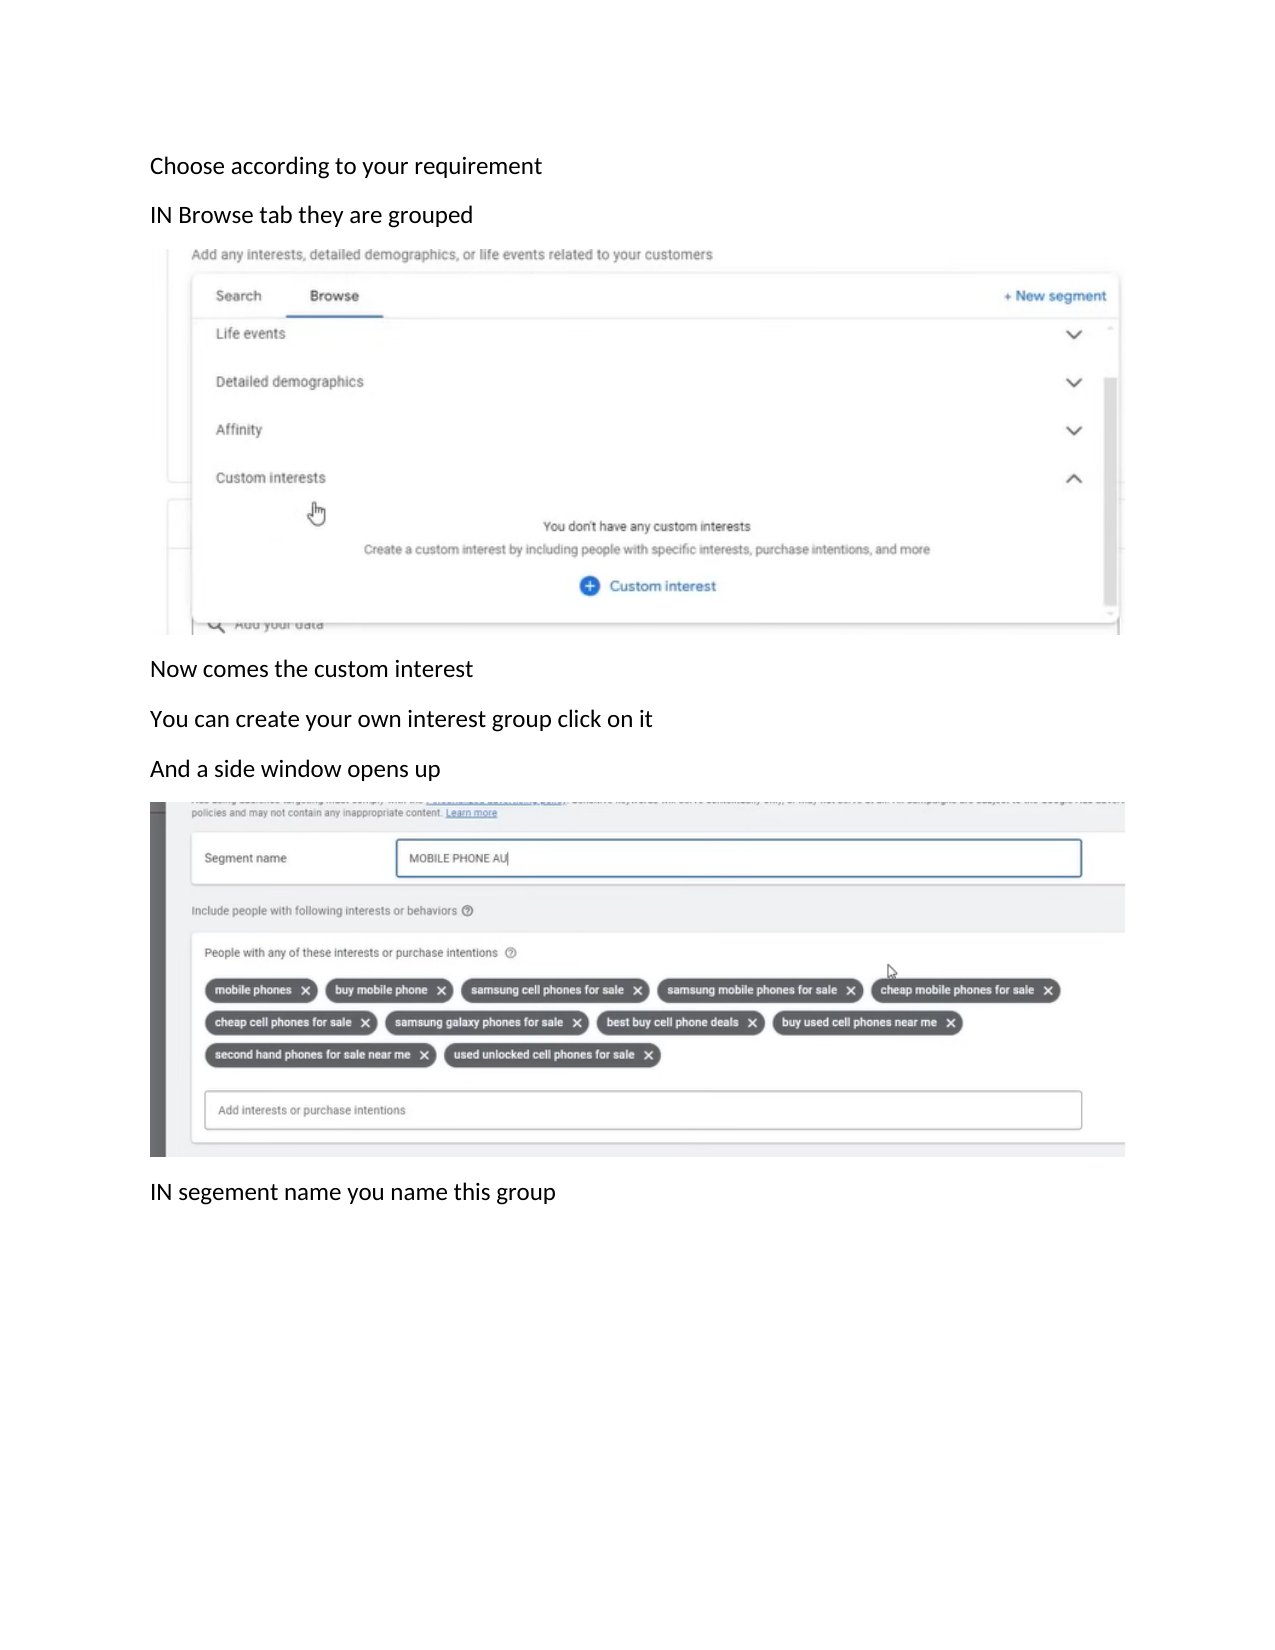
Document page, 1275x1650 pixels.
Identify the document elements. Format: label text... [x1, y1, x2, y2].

text Choose according to your requirement [150, 150, 1125, 181]
text IN segement name you name this group [150, 1176, 1125, 1206]
text And a side window opens up [150, 753, 1125, 783]
picture [150, 249, 1125, 635]
text IN Browse tab they are grouped [150, 199, 1125, 230]
picture [150, 802, 1125, 1157]
text Now comes the custom interest [150, 653, 1125, 684]
text You can create your own interest group click on it [150, 703, 1125, 734]
